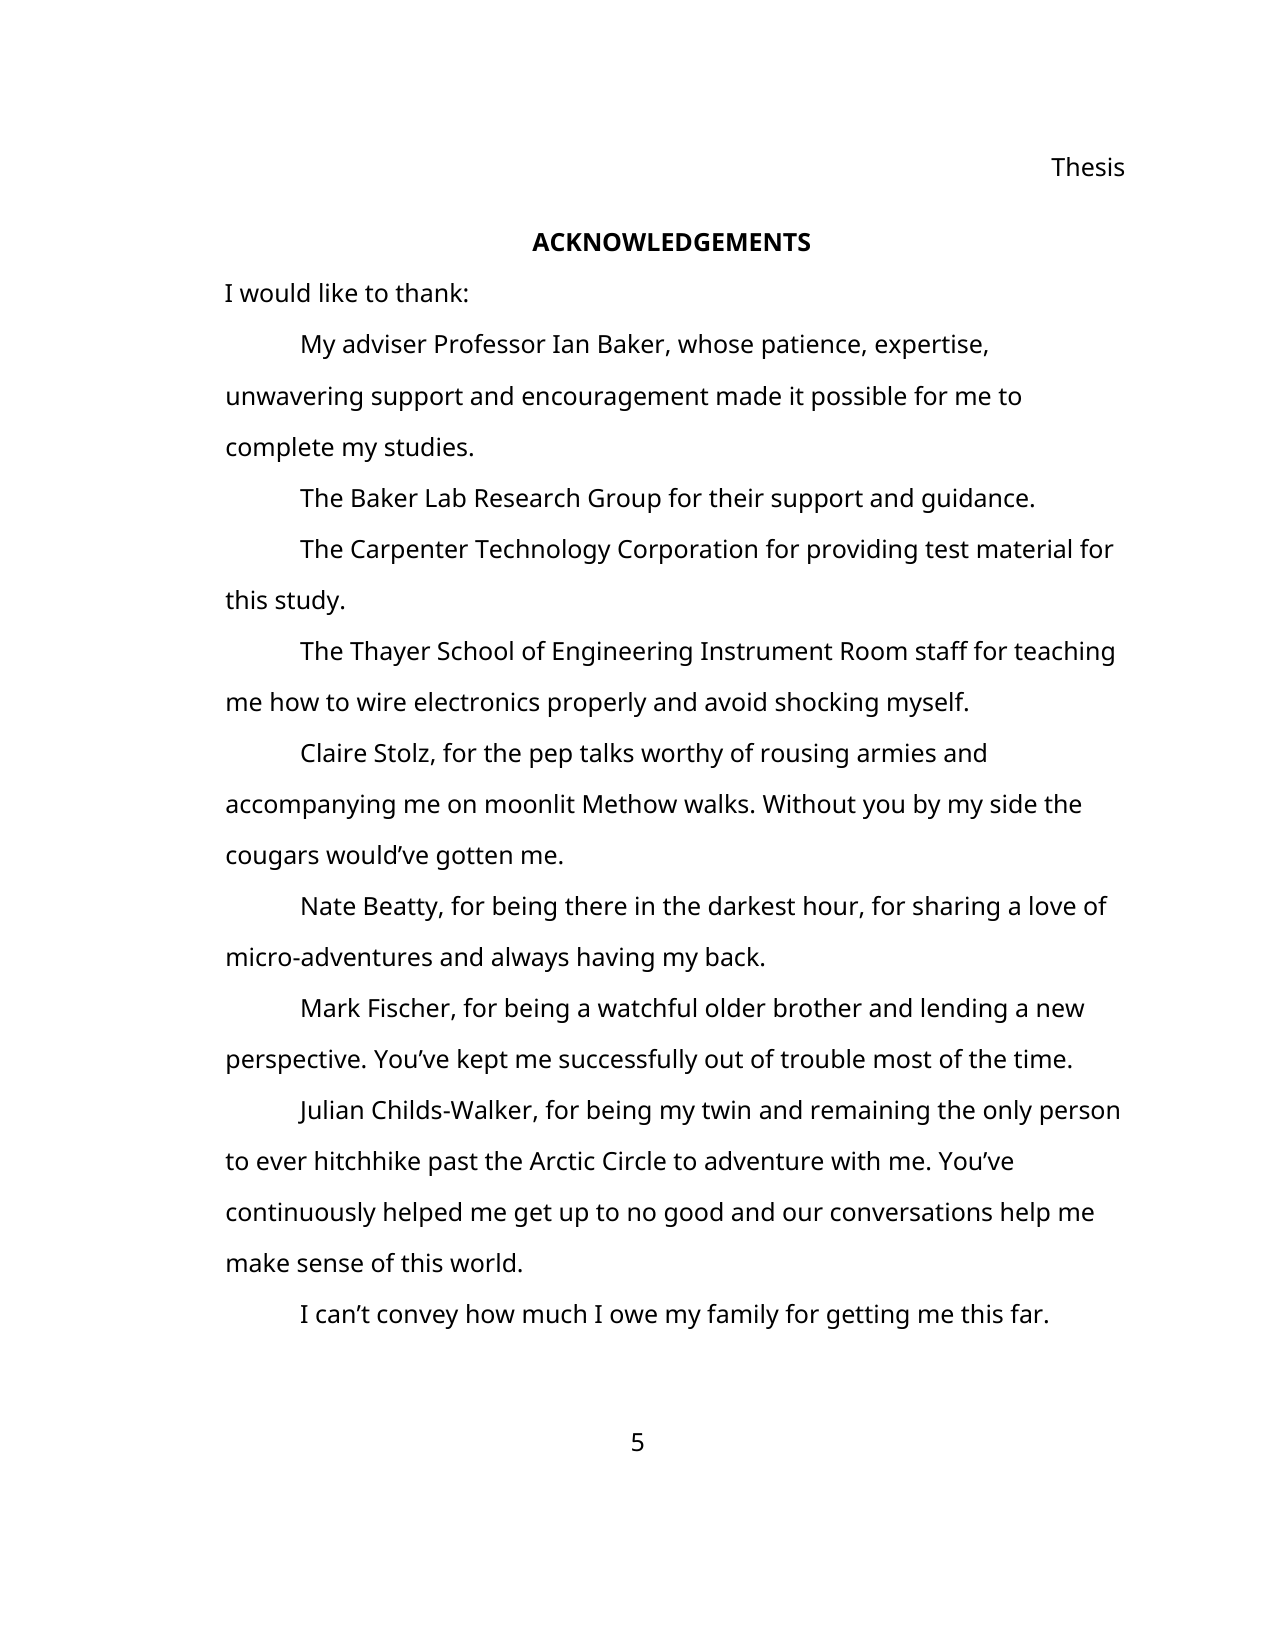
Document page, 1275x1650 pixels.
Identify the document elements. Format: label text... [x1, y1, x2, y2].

text Nate Beatty, for being there in the darkest hour, for sharing a love of micro-adventures and always having my back. [224, 888, 1125, 974]
text The Thayer School of Engineering Instrument Room staff for teaching me how to wire electronics properly and avoid shocking myself. [224, 633, 1125, 718]
text I would like to thank: [224, 276, 1125, 310]
text My adviser Professor Ian Baker, whose patience, expertise, unwavering support and encouragement made it possible for me to complete my studies. [224, 327, 1125, 463]
text I can’t convey how much I owe my family for getting me this far. [224, 1297, 1125, 1331]
text The Baker Lab Research Group for their support and guidance. [224, 480, 1125, 514]
text ACKNOWLEDGEMENTS [224, 225, 1125, 259]
text Julian Childs-Walker, for being my twin and remaining the only person to ever hitchhike past the Arctic Circle to adventure with me. You’ve continuously helped me get up to no good and our conversations help me make sense of this world. [224, 1093, 1125, 1280]
text Mark Fischer, for being a watchful older brother and lending a new perspective. You’ve kept me successfully out of trouble most of the time. [224, 991, 1125, 1076]
text Claire Stolz, for the pep talks worthy of rousing armies and accompanying me on moonlit Methow walks. Without you by my side the cougars would’ve gotten me. [224, 735, 1125, 872]
text The Carpenter Technology Corporation for providing test material for this study. [224, 531, 1125, 616]
